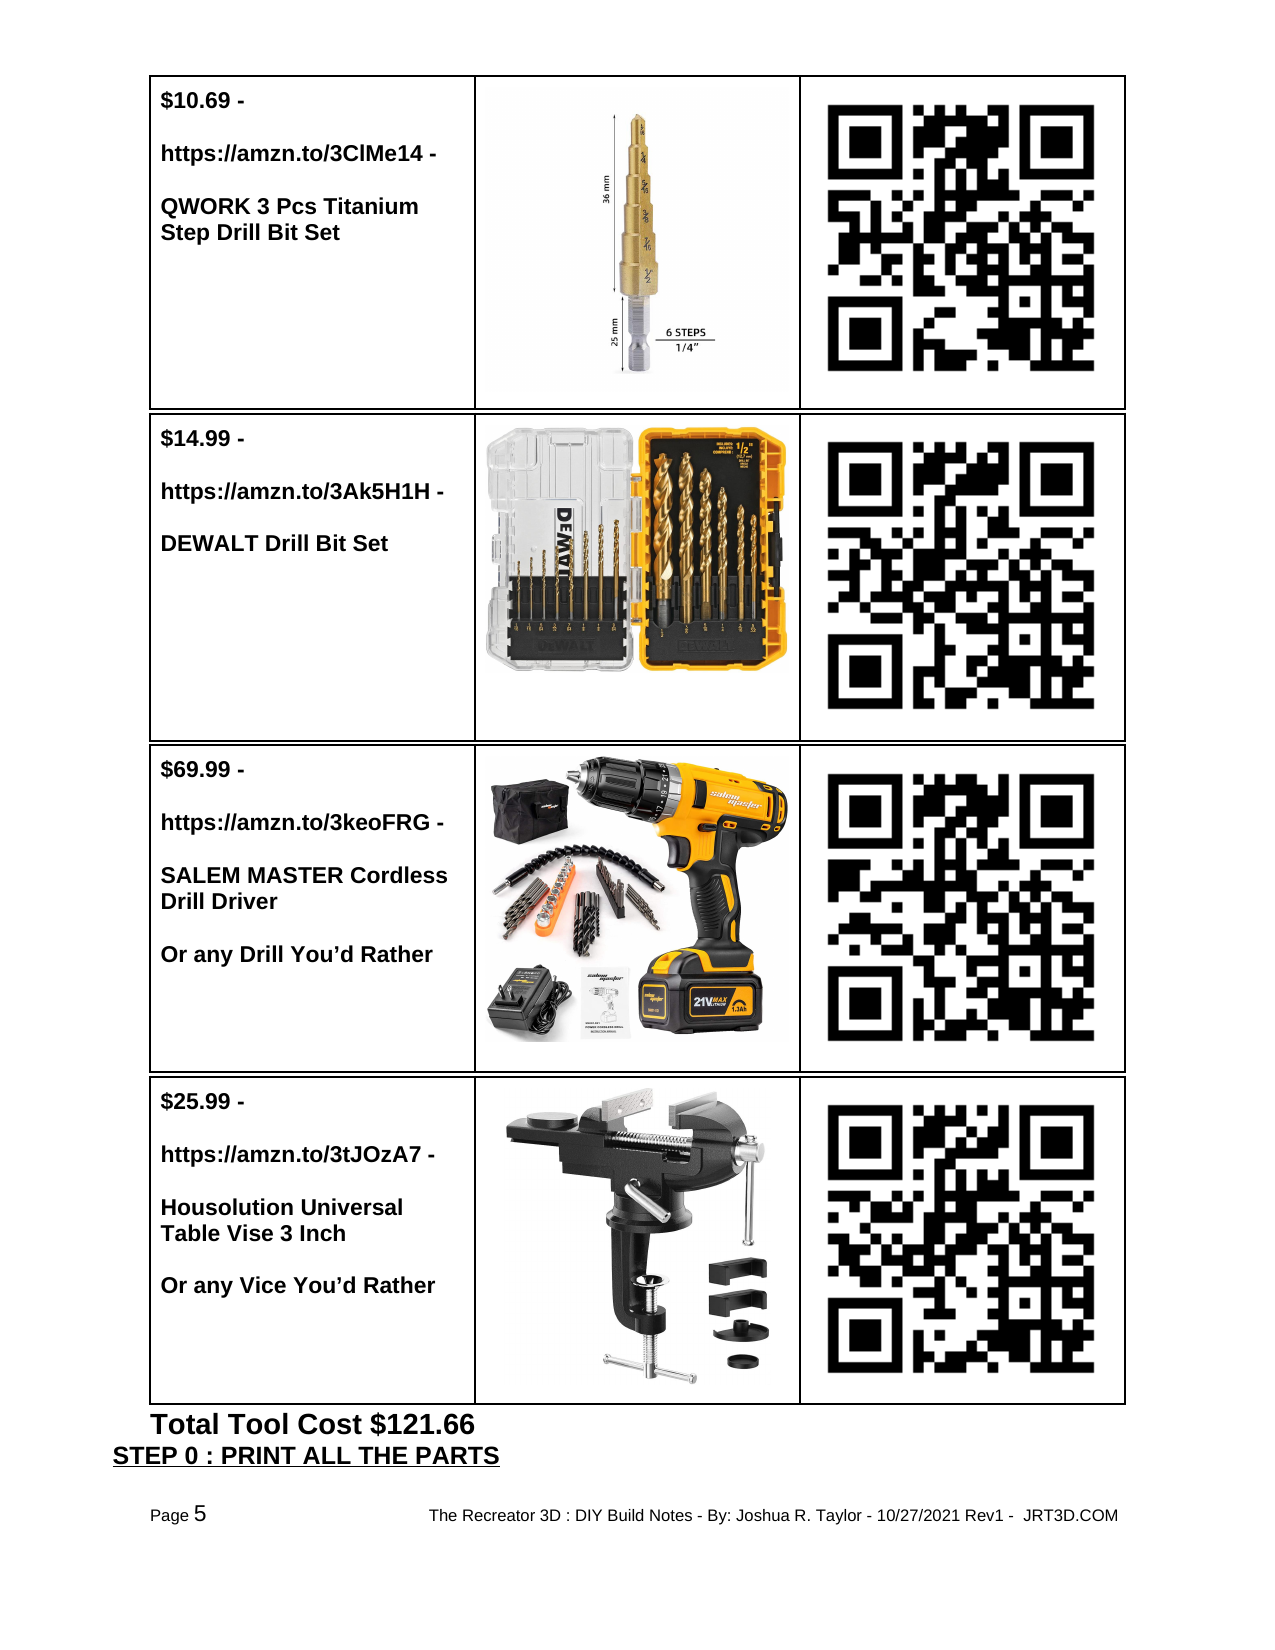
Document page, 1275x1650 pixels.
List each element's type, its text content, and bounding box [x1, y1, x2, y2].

text Total Tool Cost $121.66 [150, 1407, 1125, 1441]
table_header [801, 1078, 1124, 1403]
text STEP 0 : PRINT ALL THE PARTS [112, 1441, 1200, 1469]
table_header [476, 746, 799, 1071]
table_header $14.99 - https://amzn.to/3Ak5H1H - DEWALT Drill Bit Set [151, 415, 474, 739]
table_header [476, 1078, 799, 1403]
table_header $69.99 - https://amzn.to/3keoFRG - SALEM MASTER Cordless Drill Driver Or any Drill You’d Rather [151, 746, 474, 1071]
table_header [476, 415, 799, 739]
table_header $25.99 - https://amzn.to/3tJOzA7 - Housolution Universal Table Vise 3 Inch Or any Vice You’d Rather [151, 1078, 474, 1403]
table_header [476, 77, 799, 408]
table_header [801, 746, 1124, 1071]
table_header $10.69 - https://amzn.to/3ClMe14 - QWORK 3 Pcs Titanium Step Drill Bit Set [151, 77, 474, 408]
table_header [801, 77, 1124, 408]
table_header [801, 415, 1124, 739]
